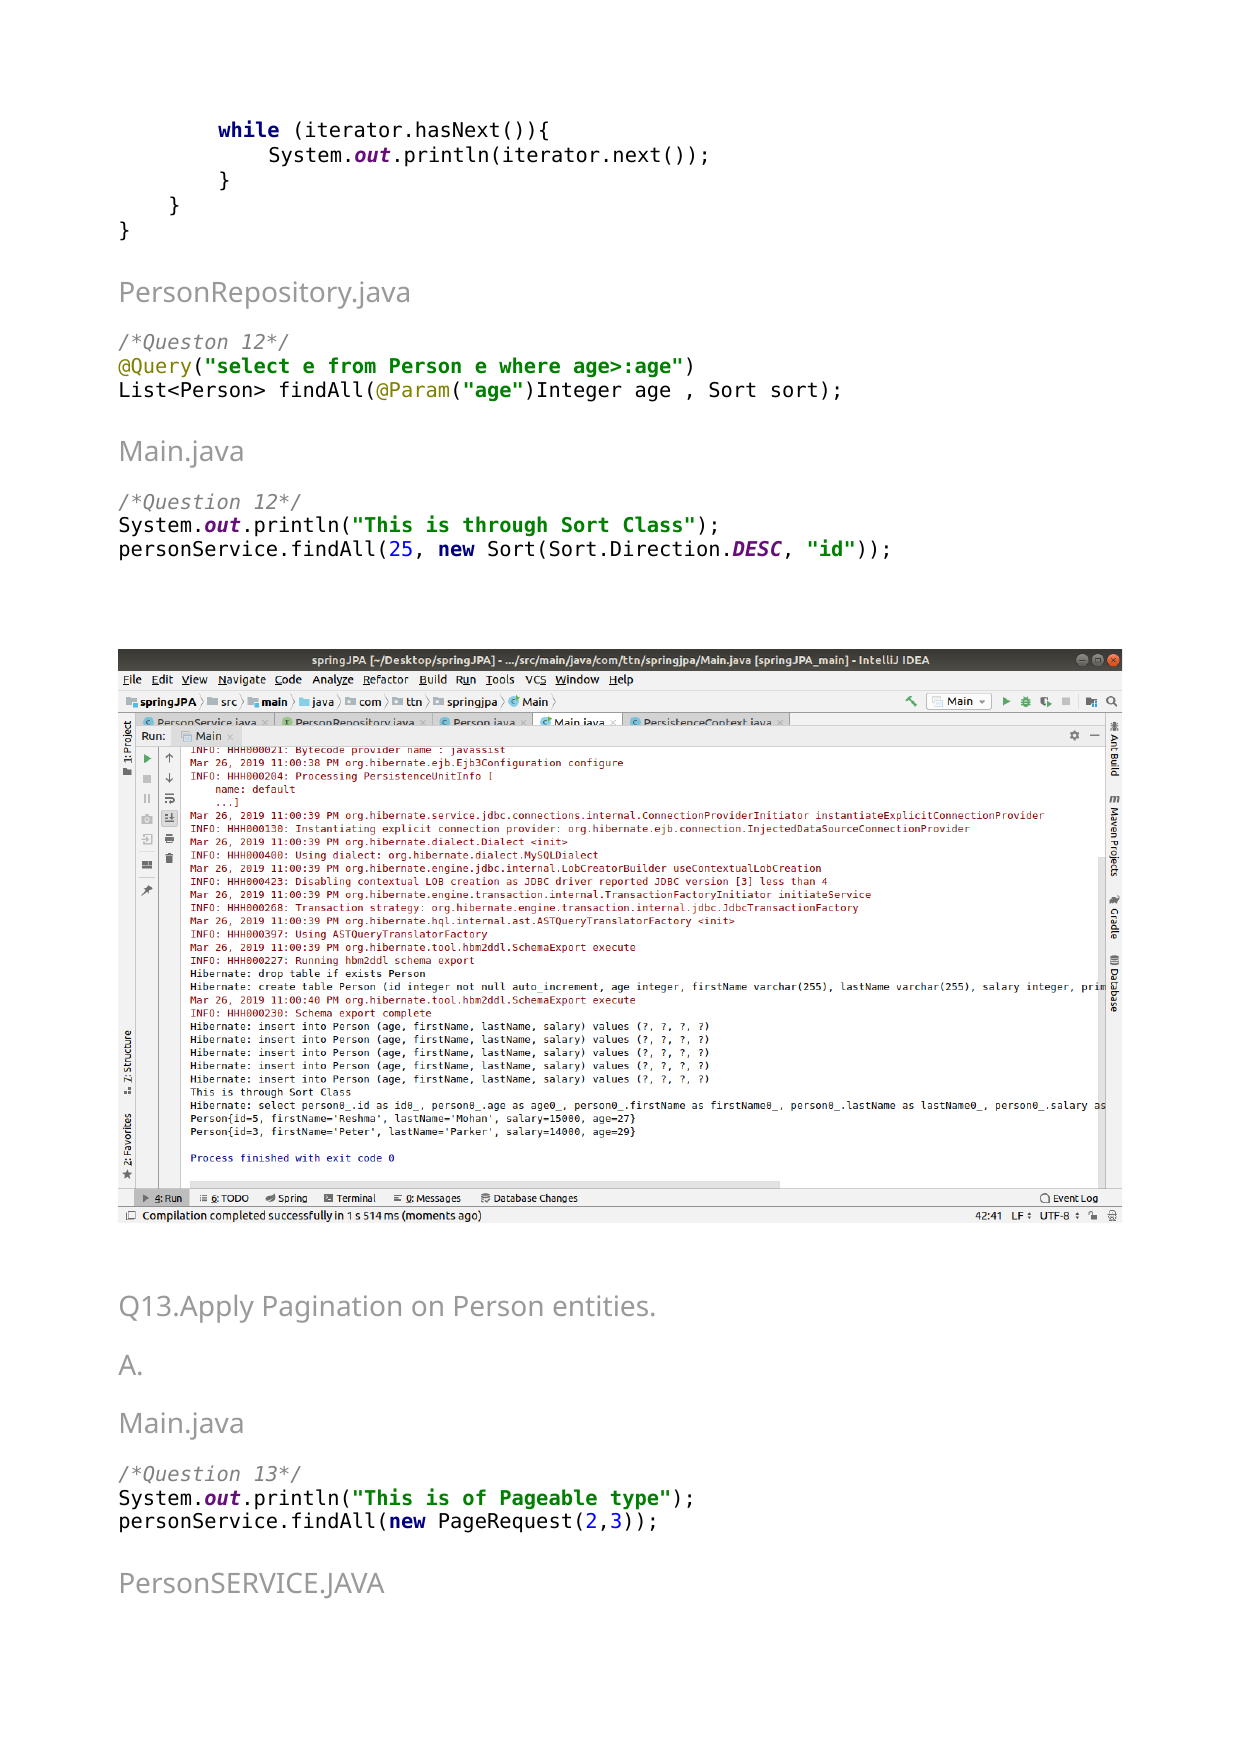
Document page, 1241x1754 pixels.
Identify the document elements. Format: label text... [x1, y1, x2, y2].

text System.out.println(iterator.next()); [118, 143, 1122, 168]
text PersonRepository.java [118, 272, 1122, 311]
text } [118, 219, 1122, 243]
text personService.findAll(new PageRequest(2,3)); [118, 1510, 1122, 1534]
picture [118, 649, 1123, 1223]
text System.out.println("This is through Sort Class"); [118, 514, 1122, 538]
text while (iterator.hasNext()){ [118, 118, 1122, 143]
text } [118, 168, 1122, 194]
text } [118, 194, 1122, 219]
text /*Question 13*/ [118, 1462, 1122, 1486]
text Main.java [118, 432, 1122, 470]
text List<Person> findAll(@Param("age")Integer age , Sort sort); [118, 378, 1122, 402]
text System.out.println("This is of Pageable type"); [118, 1486, 1122, 1510]
text /*Queston 12*/ [118, 331, 1122, 354]
text Q13.Apply Pagination on Person entities. [118, 1287, 1122, 1325]
text PersonSERVICE.JAVA [118, 1563, 1122, 1602]
text @Query("select e from Person e where age>:age") [118, 354, 1122, 378]
text personService.findAll(25, new Sort(Sort.Direction.DESC, "id")); [118, 538, 1122, 561]
text Main.java [118, 1404, 1122, 1442]
text A. [118, 1345, 1122, 1383]
text /*Question 12*/ [118, 490, 1122, 514]
